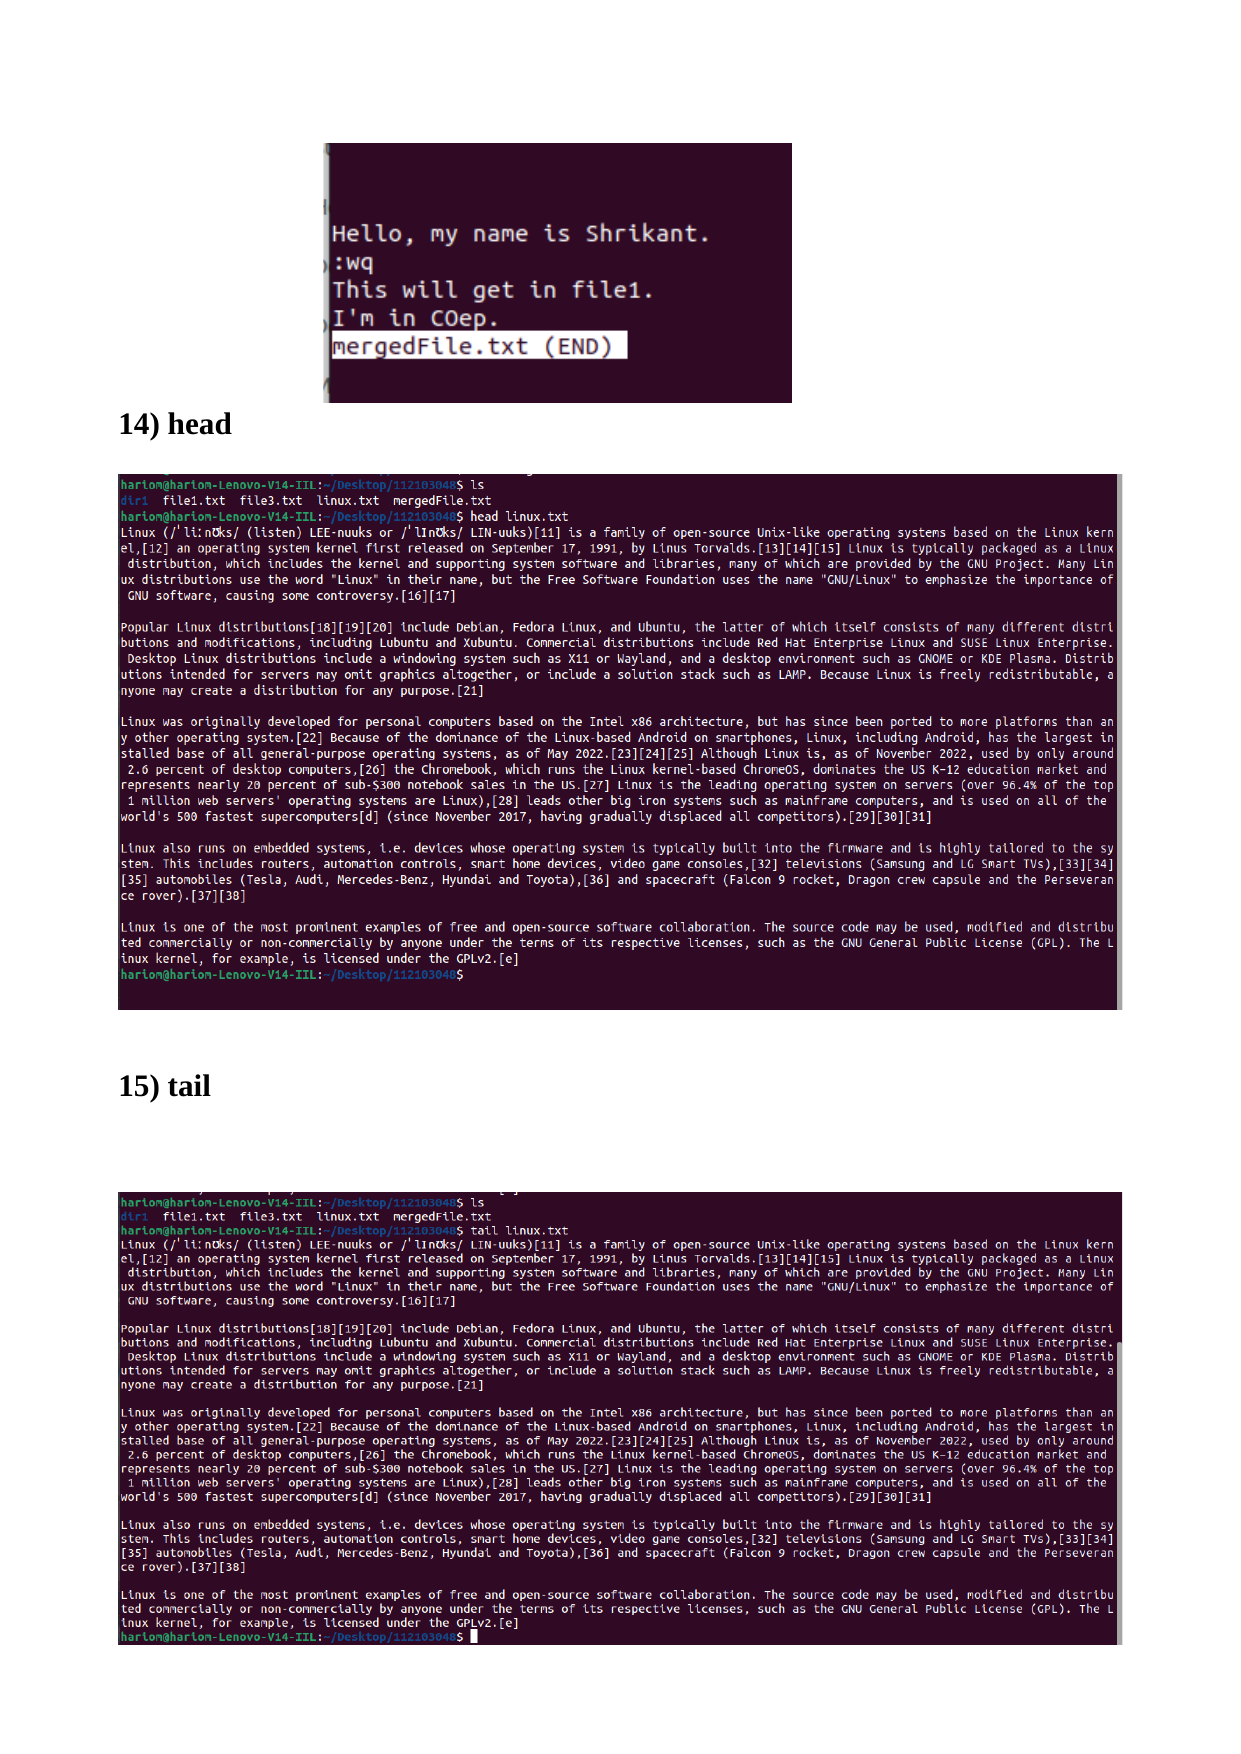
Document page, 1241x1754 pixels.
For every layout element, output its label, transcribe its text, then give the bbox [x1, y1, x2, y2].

text 15) tail [118, 1067, 1122, 1103]
picture [118, 1192, 1123, 1645]
picture [118, 474, 1123, 1010]
picture [323, 143, 792, 403]
text 14) head [118, 406, 1122, 442]
